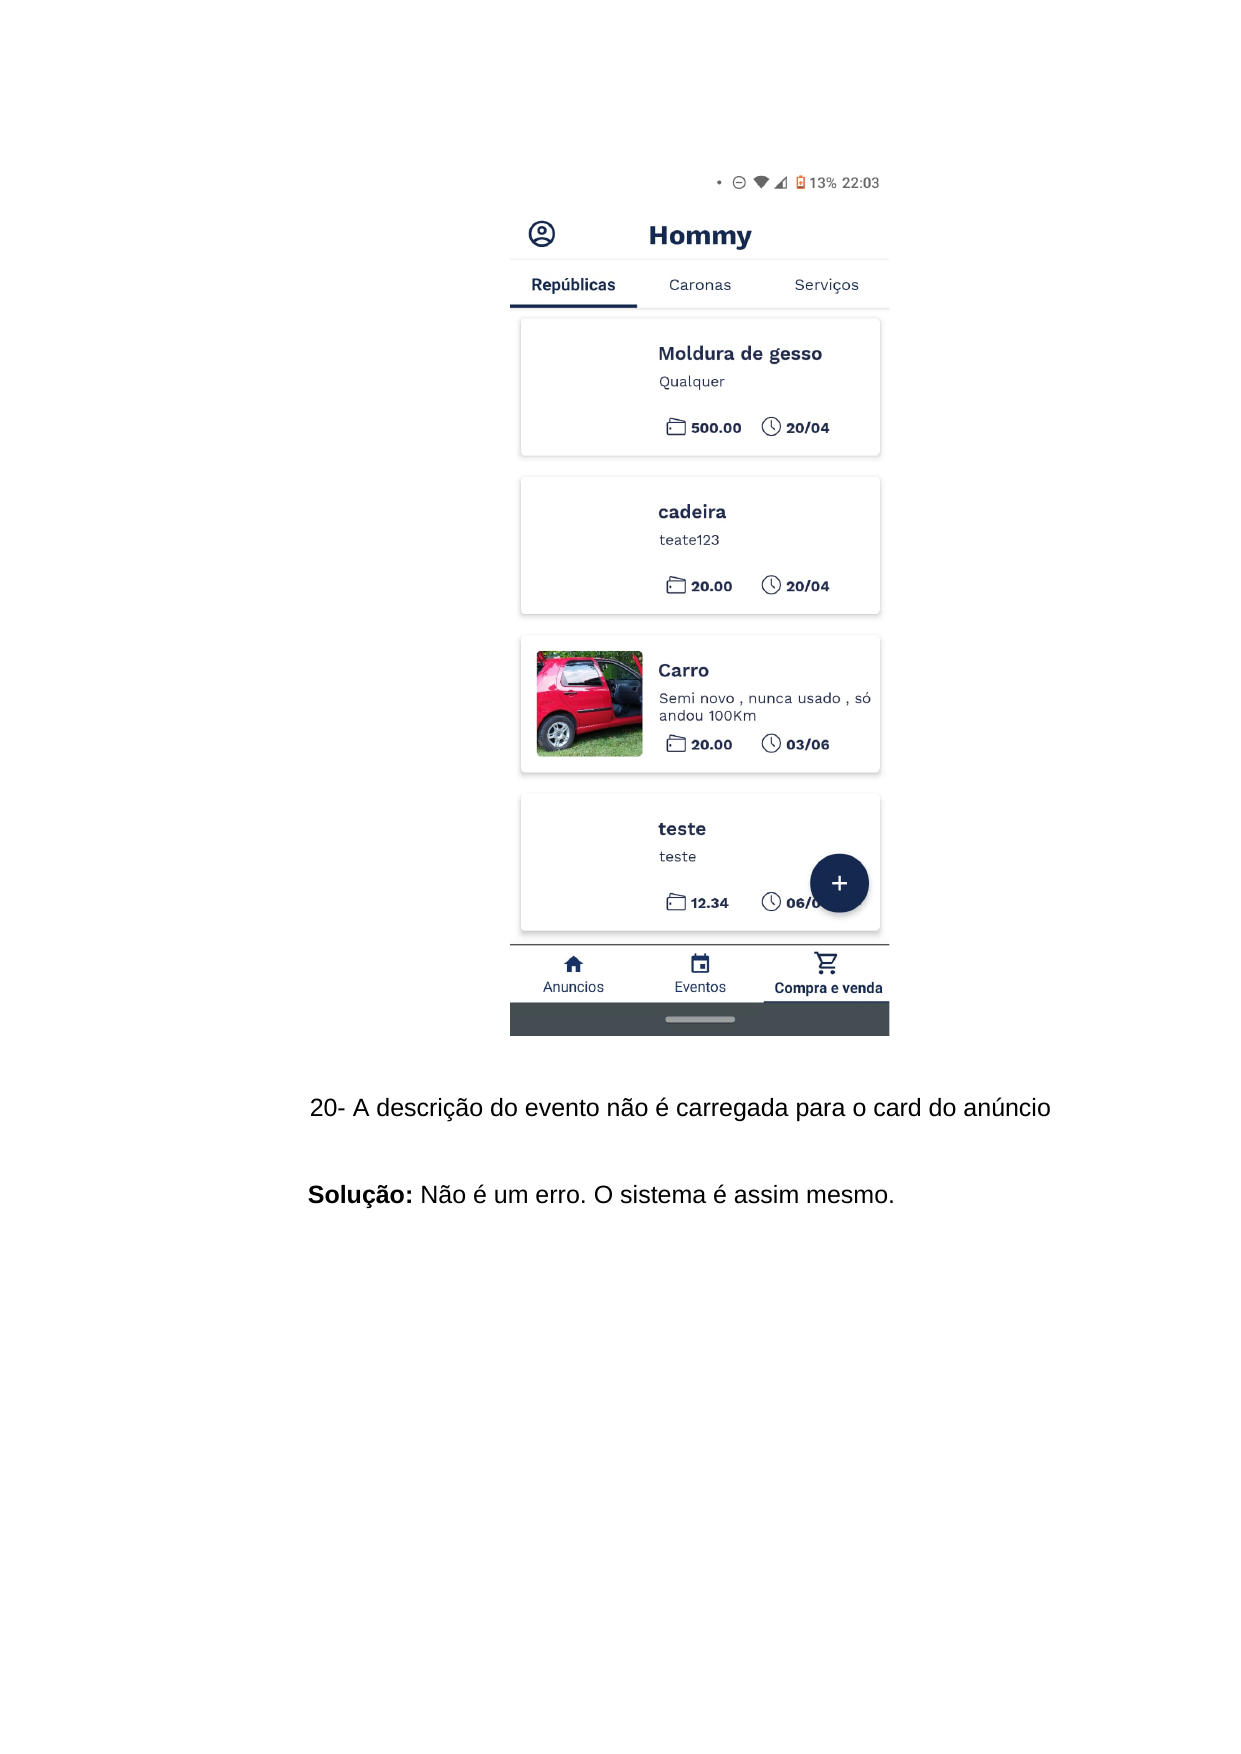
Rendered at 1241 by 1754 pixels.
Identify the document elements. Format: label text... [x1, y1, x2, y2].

picture [510, 150, 890, 1036]
text 20- A descrição do evento não é carregada para o card do anúncio [233, 1093, 1090, 1122]
text Solução: Não é um erro. O sistema é assim mesmo. [308, 1179, 1090, 1208]
